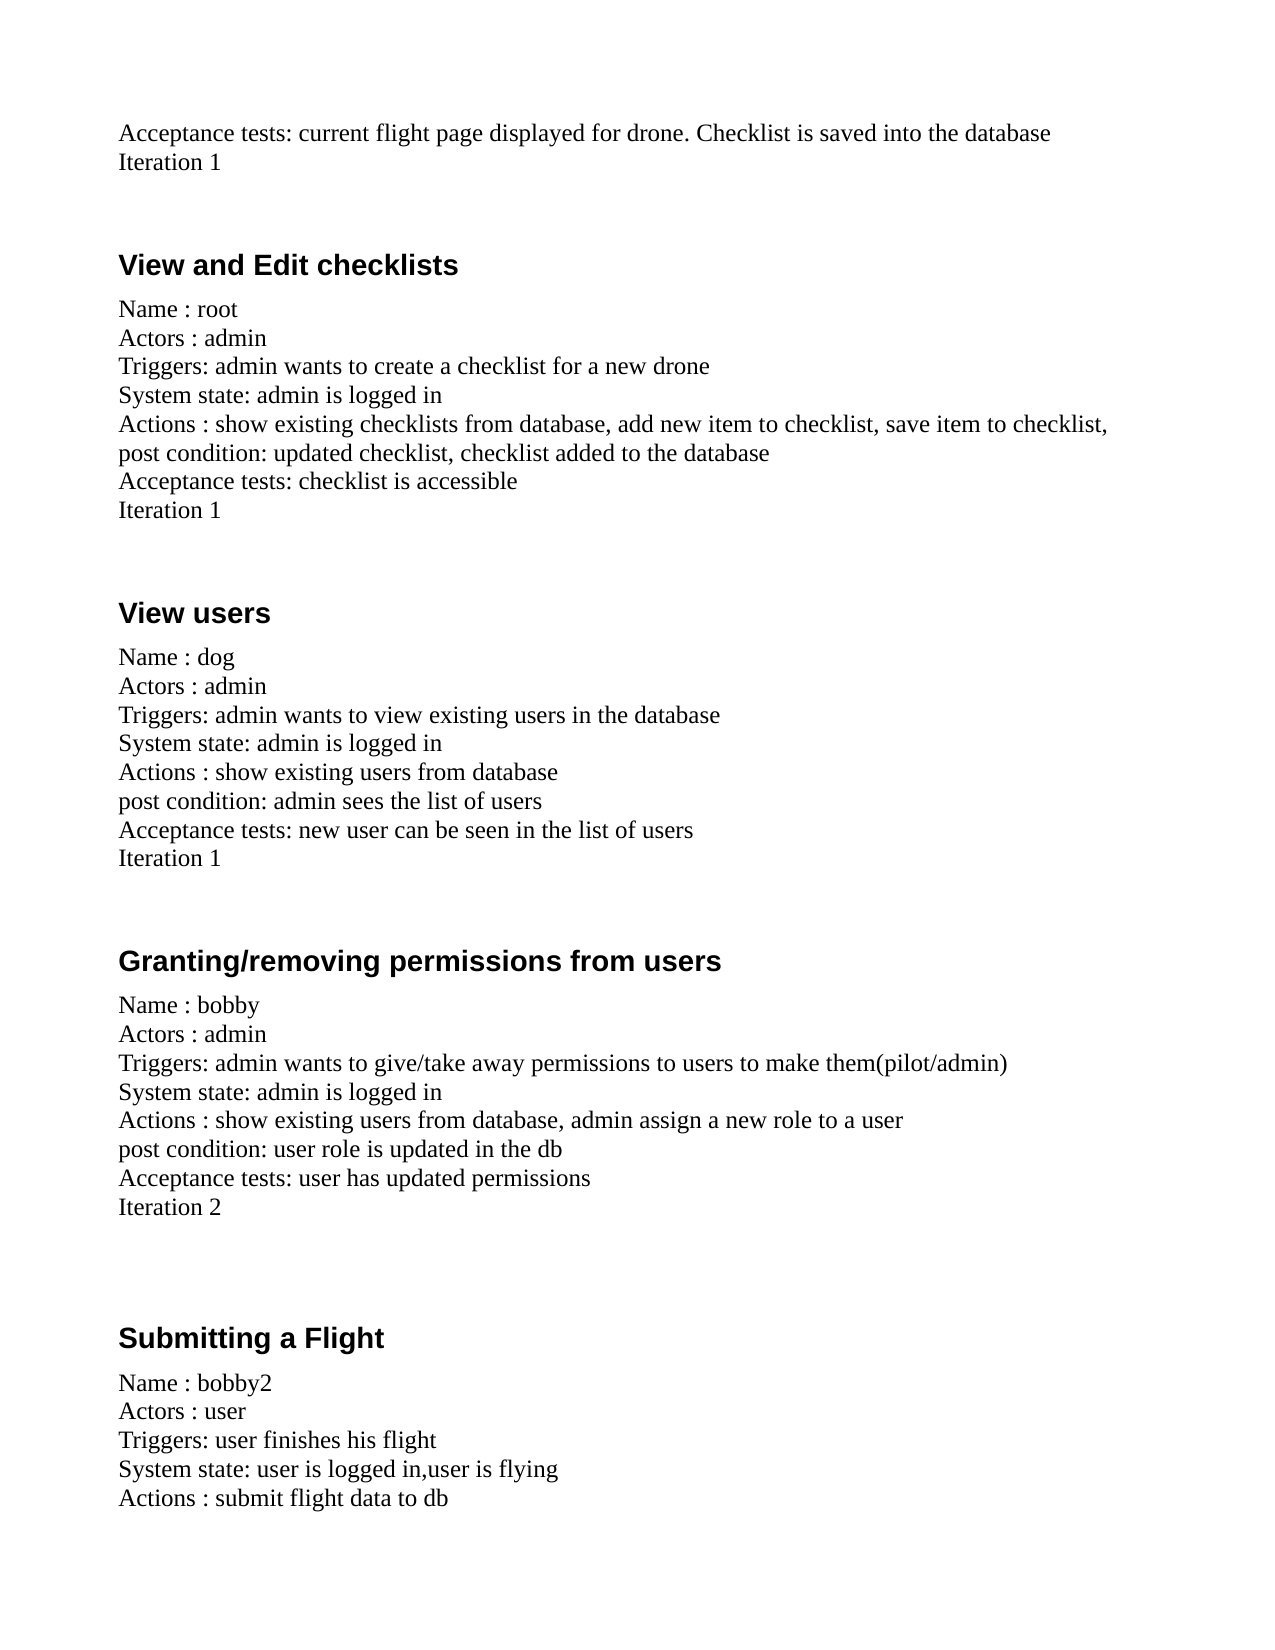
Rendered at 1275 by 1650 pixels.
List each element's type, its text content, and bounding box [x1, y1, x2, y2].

text Actors : admin [118, 671, 1157, 700]
text post condition: user role is updated in the db [118, 1134, 1157, 1163]
subtitle View users [118, 596, 1157, 630]
text Name : bobby [118, 991, 1157, 1019]
text Name : root [118, 294, 1157, 323]
text Actions : show existing checklists from database, add new item to checklist, save item to checklist, [118, 409, 1157, 438]
text post condition: updated checklist, checklist added to the database [118, 438, 1157, 466]
text Iteration 1 [118, 843, 1157, 872]
text Triggers: user finishes his flight [118, 1425, 1157, 1454]
text Actions : submit flight data to db [118, 1483, 1157, 1511]
text Triggers: admin wants to create a checklist for a new drone [118, 351, 1157, 380]
text Actors : admin [118, 1019, 1157, 1048]
subtitle View and Edit checklists [118, 248, 1157, 281]
text Iteration 1 [118, 147, 1157, 176]
text Actors : admin [118, 323, 1157, 351]
text Actions : show existing users from database [118, 757, 1157, 786]
text Name : dog [118, 642, 1157, 671]
text Iteration 2 [118, 1192, 1157, 1221]
text System state: admin is logged in [118, 1077, 1157, 1106]
text Actions : show existing users from database, admin assign a new role to a user [118, 1106, 1157, 1134]
text Acceptance tests: current flight page displayed for drone. Checklist is saved into the database [118, 118, 1157, 147]
text Name : bobby2 [118, 1368, 1157, 1396]
text Acceptance tests: checklist is accessible [118, 466, 1157, 495]
text Triggers: admin wants to give/take away permissions to users to make them(pilot/admin) [118, 1048, 1157, 1077]
text Acceptance tests: new user can be seen in the list of users [118, 815, 1157, 843]
text Actors : user [118, 1396, 1157, 1425]
subtitle Submitting a Flight [118, 1321, 1157, 1355]
text Acceptance tests: user has updated permissions [118, 1163, 1157, 1192]
text System state: admin is logged in [118, 728, 1157, 757]
subtitle Granting/removing permissions from users [118, 944, 1157, 978]
text Iteration 1 [118, 495, 1157, 524]
text post condition: admin sees the list of users [118, 786, 1157, 815]
text System state: admin is logged in [118, 380, 1157, 409]
text Triggers: admin wants to view existing users in the database [118, 700, 1157, 728]
text System state: user is logged in,user is flying [118, 1454, 1157, 1483]
